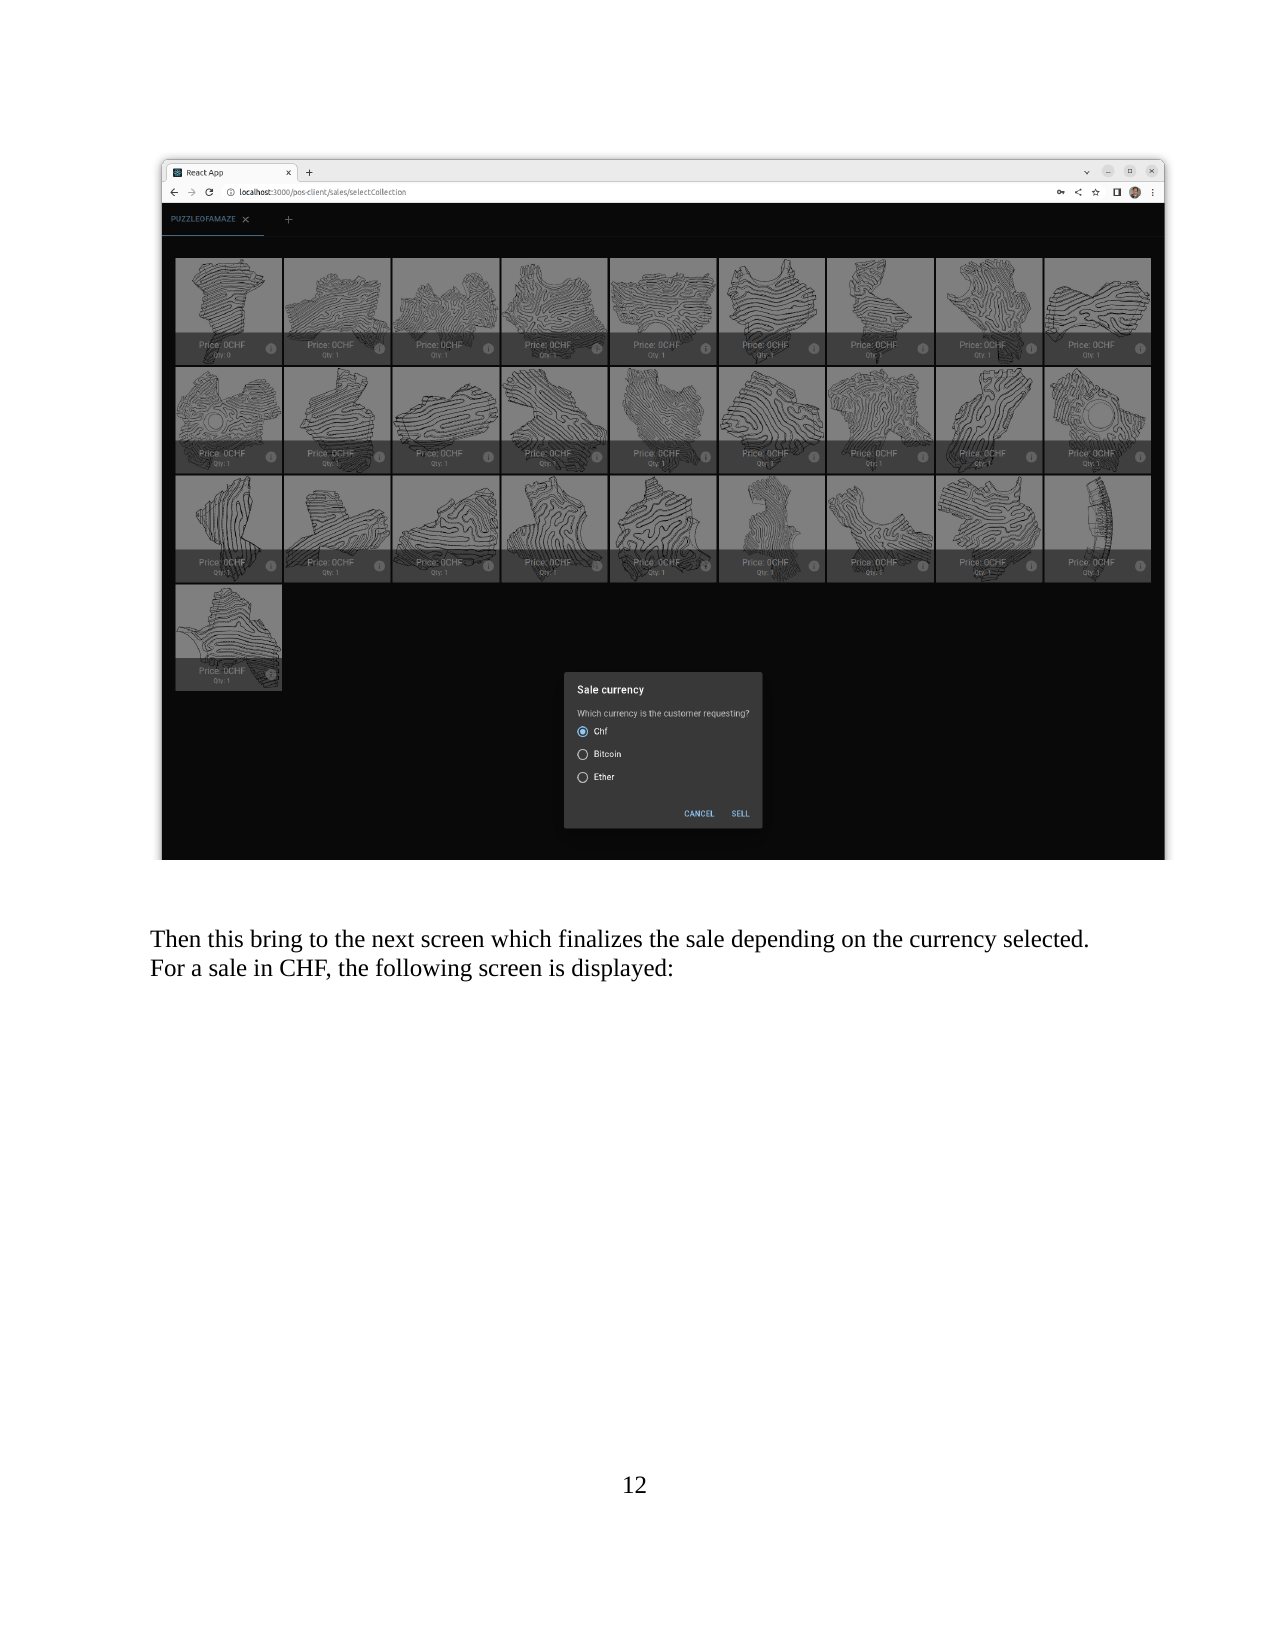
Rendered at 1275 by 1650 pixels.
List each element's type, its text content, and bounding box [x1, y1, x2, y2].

text Then this bring to the next screen which finalizes the sale depending on the currency selected. For a sale in CHF, the following screen is displayed: [150, 924, 1125, 982]
